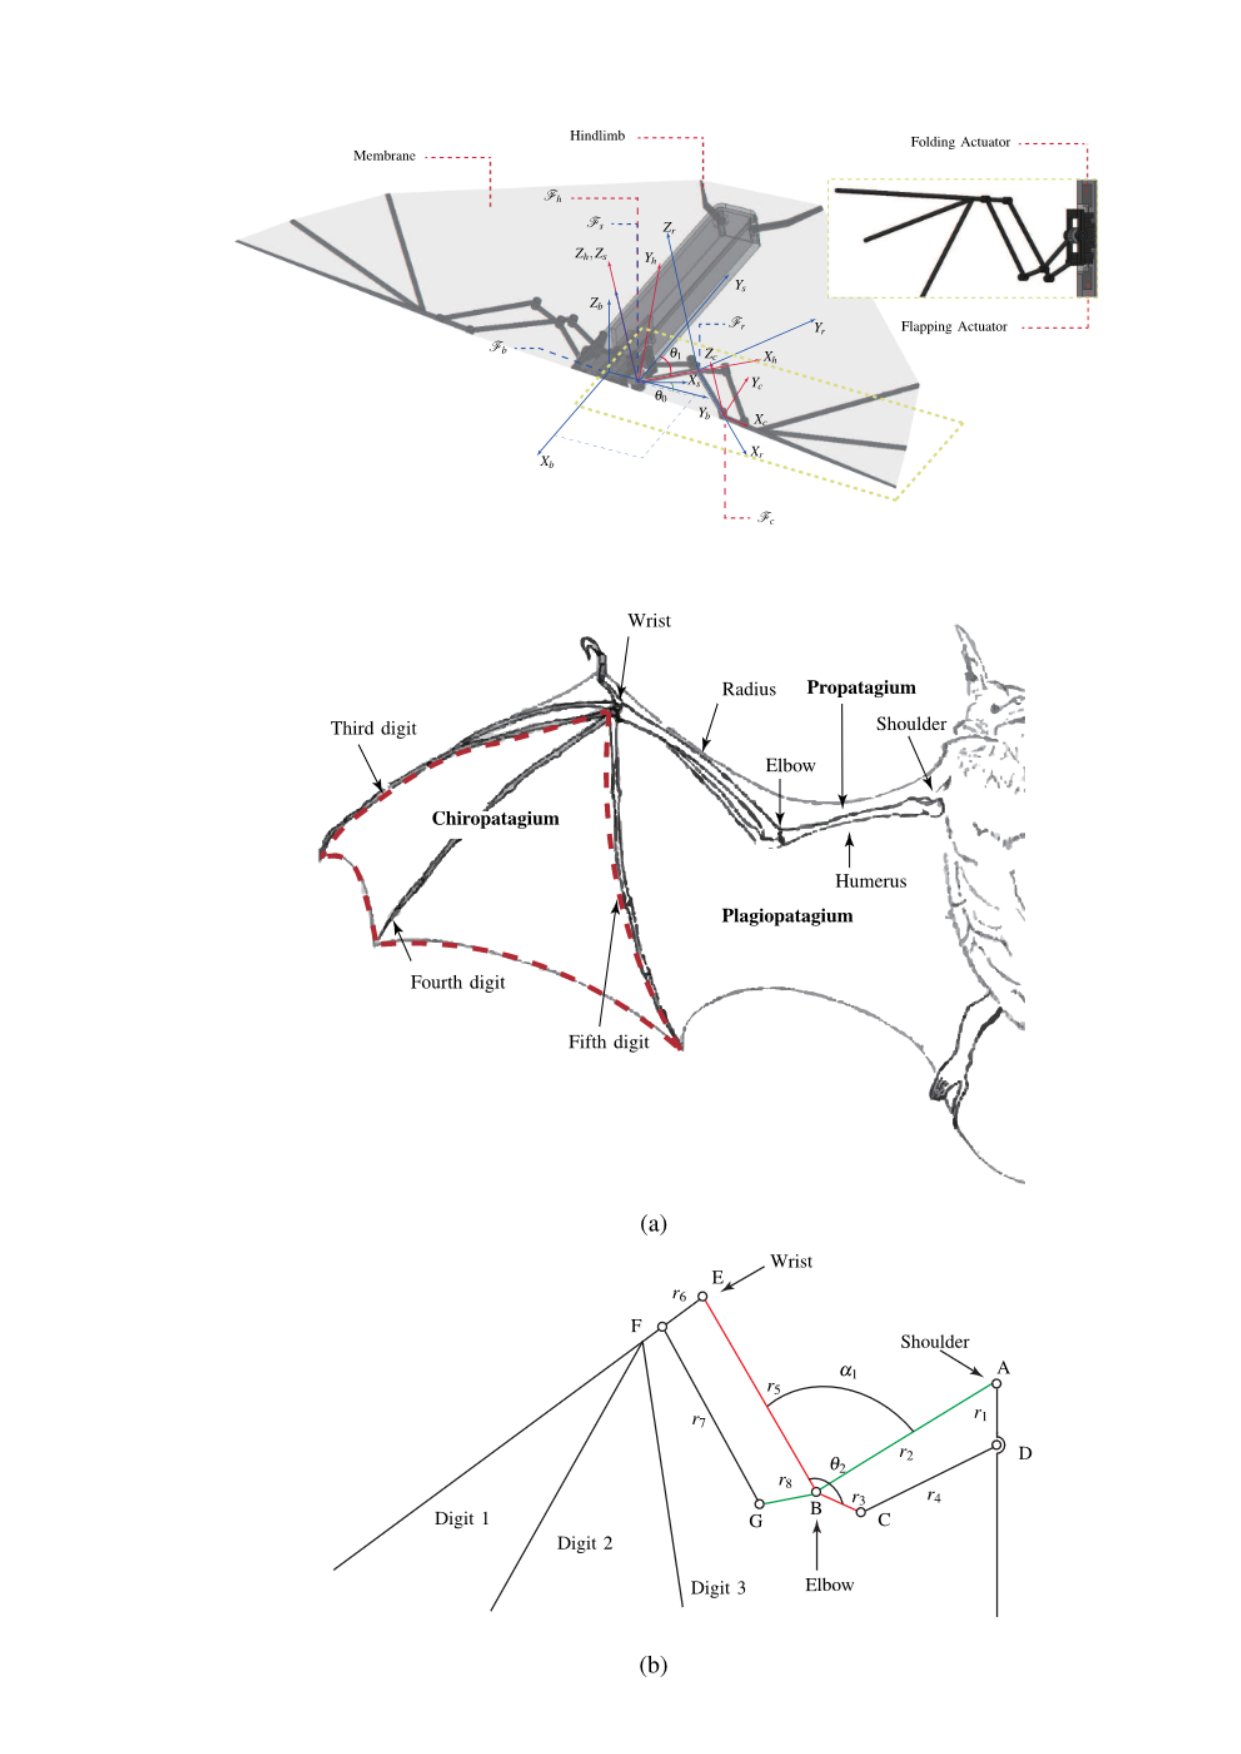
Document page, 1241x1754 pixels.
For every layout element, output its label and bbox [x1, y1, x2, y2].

picture [193, 103, 1172, 536]
picture [286, 591, 1039, 1691]
